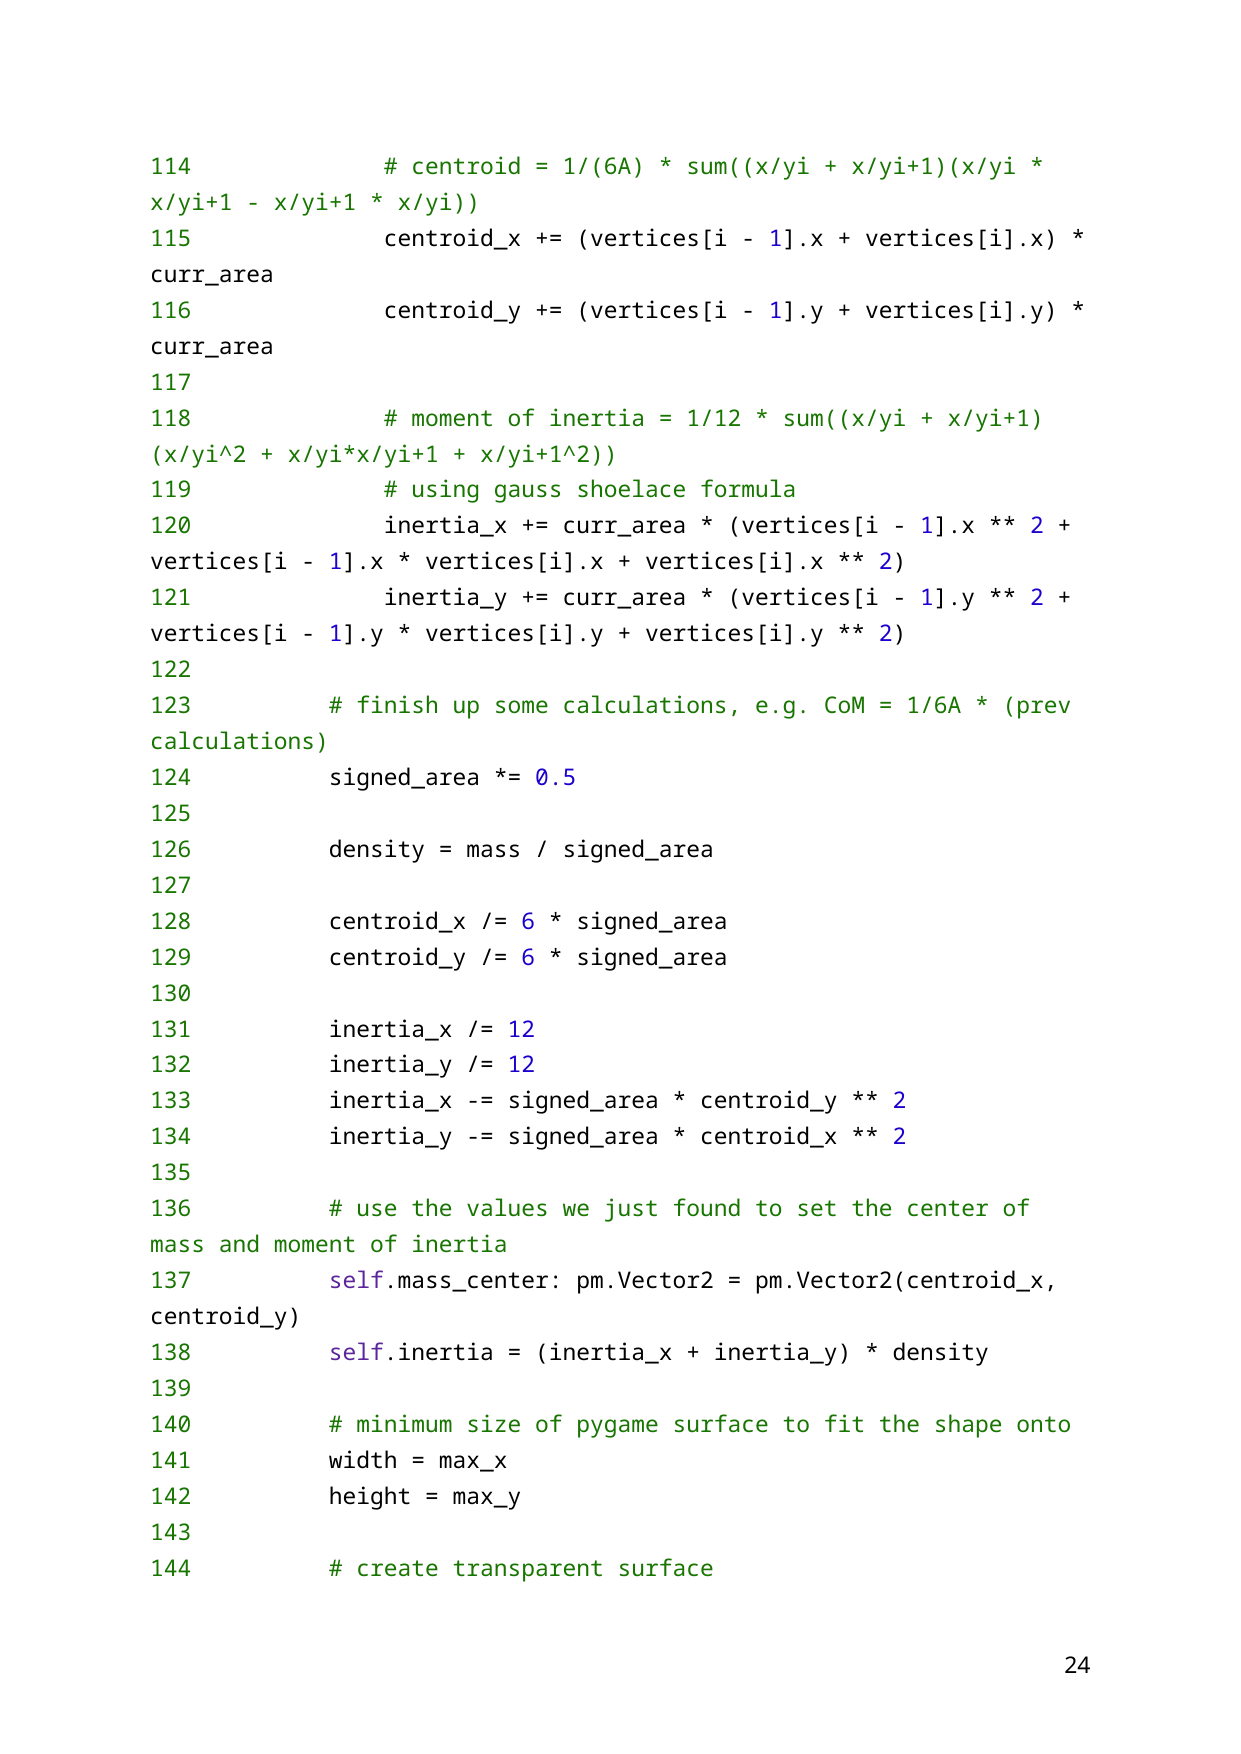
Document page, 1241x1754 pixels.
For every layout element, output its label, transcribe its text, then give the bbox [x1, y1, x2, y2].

text 142 height = max_y [150, 1480, 1090, 1511]
text 139 [150, 1372, 1090, 1403]
text 144 # create transparent surface [150, 1552, 1090, 1583]
text 140 # minimum size of pygame surface to fit the shape onto [150, 1408, 1090, 1439]
text 126 density = mass / signed_area [150, 833, 1090, 864]
text 129 centroid_y /= 6 * signed_area [150, 941, 1090, 972]
text 141 width = max_x [150, 1444, 1090, 1475]
text 116 centroid_y += (vertices[i - 1].y + vertices[i].y) * curr_area [150, 294, 1090, 361]
text 118 # moment of inertia = 1/12 * sum((x/yi + x/yi+1)(x/yi^2 + x/yi*x/yi+1 + x/yi+1^2)) [150, 402, 1090, 469]
text 122 [150, 653, 1090, 684]
text 134 inertia_y -= signed_area * centroid_x ** 2 [150, 1120, 1090, 1152]
text 133 inertia_x -= signed_area * centroid_y ** 2 [150, 1084, 1090, 1116]
text 120 inertia_x += curr_area * (vertices[i - 1].x ** 2 + vertices[i - 1].x * vertices[i].x + vertices[i].x ** 2) [150, 509, 1090, 577]
text 138 self.inertia = (inertia_x + inertia_y) * density [150, 1336, 1090, 1367]
text 135 [150, 1156, 1090, 1187]
text 121 inertia_y += curr_area * (vertices[i - 1].y ** 2 + vertices[i - 1].y * vertices[i].y + vertices[i].y ** 2) [150, 581, 1090, 648]
text 124 signed_area *= 0.5 [150, 761, 1090, 792]
text 132 inertia_y /= 12 [150, 1048, 1090, 1080]
text 117 [150, 366, 1090, 397]
text 127 [150, 869, 1090, 900]
text 123 # finish up some calculations, e.g. CoM = 1/6A * (prev calculations) [150, 689, 1090, 756]
text 114 # centroid = 1/(6A) * sum((x/yi + x/yi+1)(x/yi * x/yi+1 - x/yi+1 * x/yi)) [150, 150, 1090, 217]
text 119 # using gauss shoelace formula [150, 473, 1090, 505]
text 115 centroid_x += (vertices[i - 1].x + vertices[i].x) * curr_area [150, 222, 1090, 289]
text 137 self.mass_center: pm.Vector2 = pm.Vector2(centroid_x, centroid_y) [150, 1264, 1090, 1331]
text 136 # use the values we just found to set the center of mass and moment of inertia [150, 1192, 1090, 1259]
text 131 inertia_x /= 12 [150, 1012, 1090, 1044]
text 143 [150, 1516, 1090, 1547]
text 128 centroid_x /= 6 * signed_area [150, 905, 1090, 936]
text 130 [150, 977, 1090, 1008]
text 125 [150, 797, 1090, 828]
